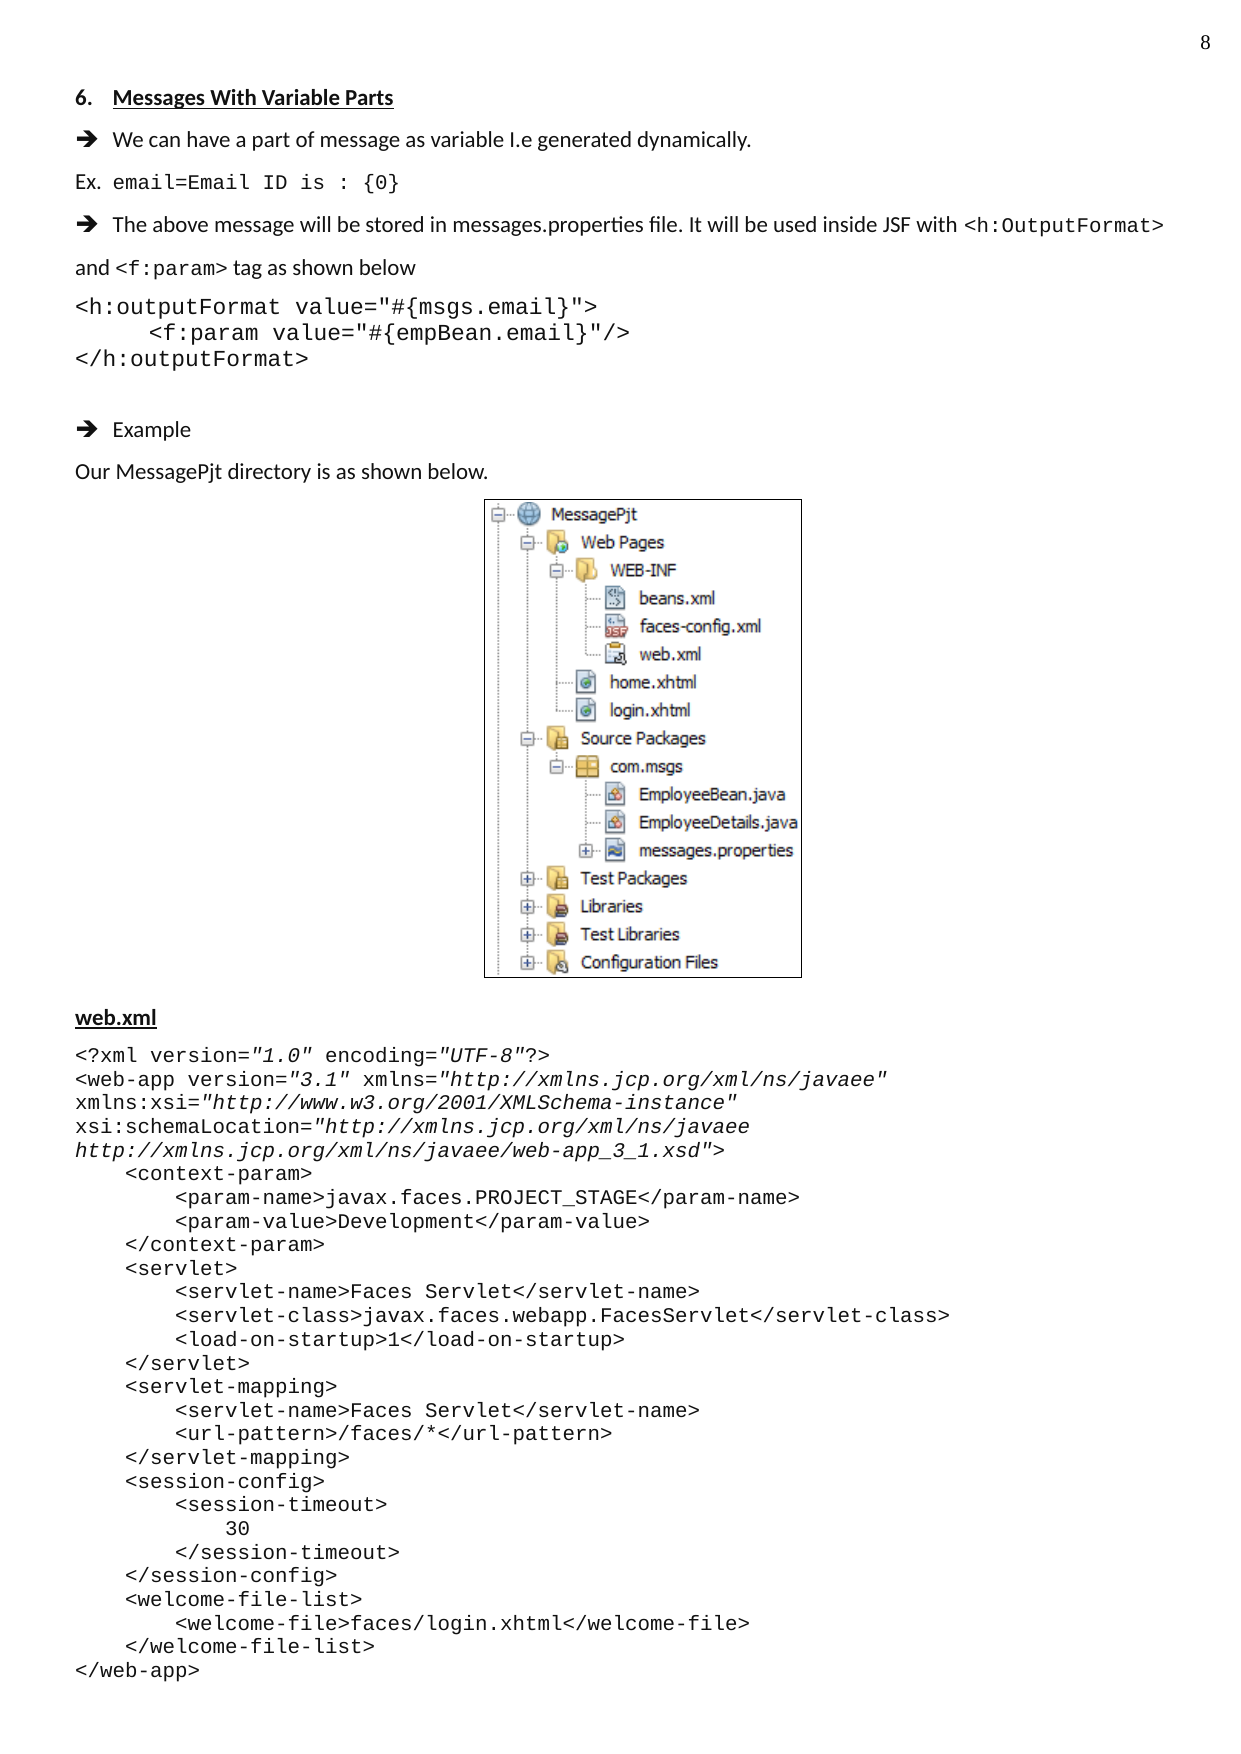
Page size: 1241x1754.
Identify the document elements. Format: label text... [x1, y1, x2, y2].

text </h:outputFormat> [75, 347, 1211, 373]
text <h:outputFormat value="#{msgs.email}"> [75, 296, 1211, 322]
text <servlet-name>Faces Servlet</servlet-name> [75, 1400, 1211, 1423]
text <load-on-startup>1</load-on-startup> [75, 1329, 1211, 1352]
text <session-config> [75, 1471, 1211, 1494]
text <servlet-class>javax.faces.webapp.FacesServlet</servlet-class> [75, 1305, 1211, 1329]
list Example [75, 415, 1211, 443]
text <servlet> [75, 1258, 1211, 1282]
text <?xml version="1.0" encoding="UTF-8"?> [75, 1045, 1211, 1069]
text </session-timeout> [75, 1542, 1211, 1565]
text <f:param value="#{empBean.email}"/> [75, 322, 1211, 347]
list The above message will be stored in messages.properties file. It will be used inside JSF with <h:OutputFormat> and <f:param> tag as shown below [75, 210, 1211, 281]
text <servlet-mapping> [75, 1376, 1211, 1400]
text <welcome-file>faces/login.xhtml</welcome-file> [75, 1613, 1211, 1636]
text web.xml [75, 1003, 1211, 1031]
text </web-app> [75, 1660, 1211, 1683]
text </welcome-file-list> [75, 1636, 1211, 1660]
list We can have a part of message as variable I.e generated dynamically. [75, 126, 1211, 153]
text <url-pattern>/faces/*</url-pattern> [75, 1423, 1211, 1447]
text </servlet-mapping> [75, 1447, 1211, 1471]
text </session-config> [75, 1565, 1211, 1589]
text 30 [75, 1518, 1211, 1542]
list 6. Messages With Variable Parts [75, 83, 1211, 112]
text <web-app version="3.1" xmlns="http://xmlns.jcp.org/xml/ns/javaee" xmlns:xsi="http://www.w3.org/2001/XMLSchema-instance" xsi:schemaLocation="http://xmlns.jcp.org/xml/ns/javaee http://xmlns.jcp.org/xml/ns/javaee/web-app_3_1.xsd"> [75, 1069, 1211, 1163]
text </servlet> [75, 1352, 1211, 1376]
text Ex. email=Email ID is : {0} [75, 167, 1211, 196]
text </context-param> [75, 1234, 1211, 1258]
text <param-value>Development</param-value> [75, 1211, 1211, 1234]
text <welcome-file-list> [75, 1589, 1211, 1613]
text <context-param> [75, 1163, 1211, 1187]
text <servlet-name>Faces Servlet</servlet-name> [75, 1282, 1211, 1305]
text <param-name>javax.faces.PROJECT_STAGE</param-name> [75, 1187, 1211, 1211]
text <session-timeout> [75, 1494, 1211, 1518]
text Our MessagePjt directory is as shown below. [75, 457, 1211, 485]
